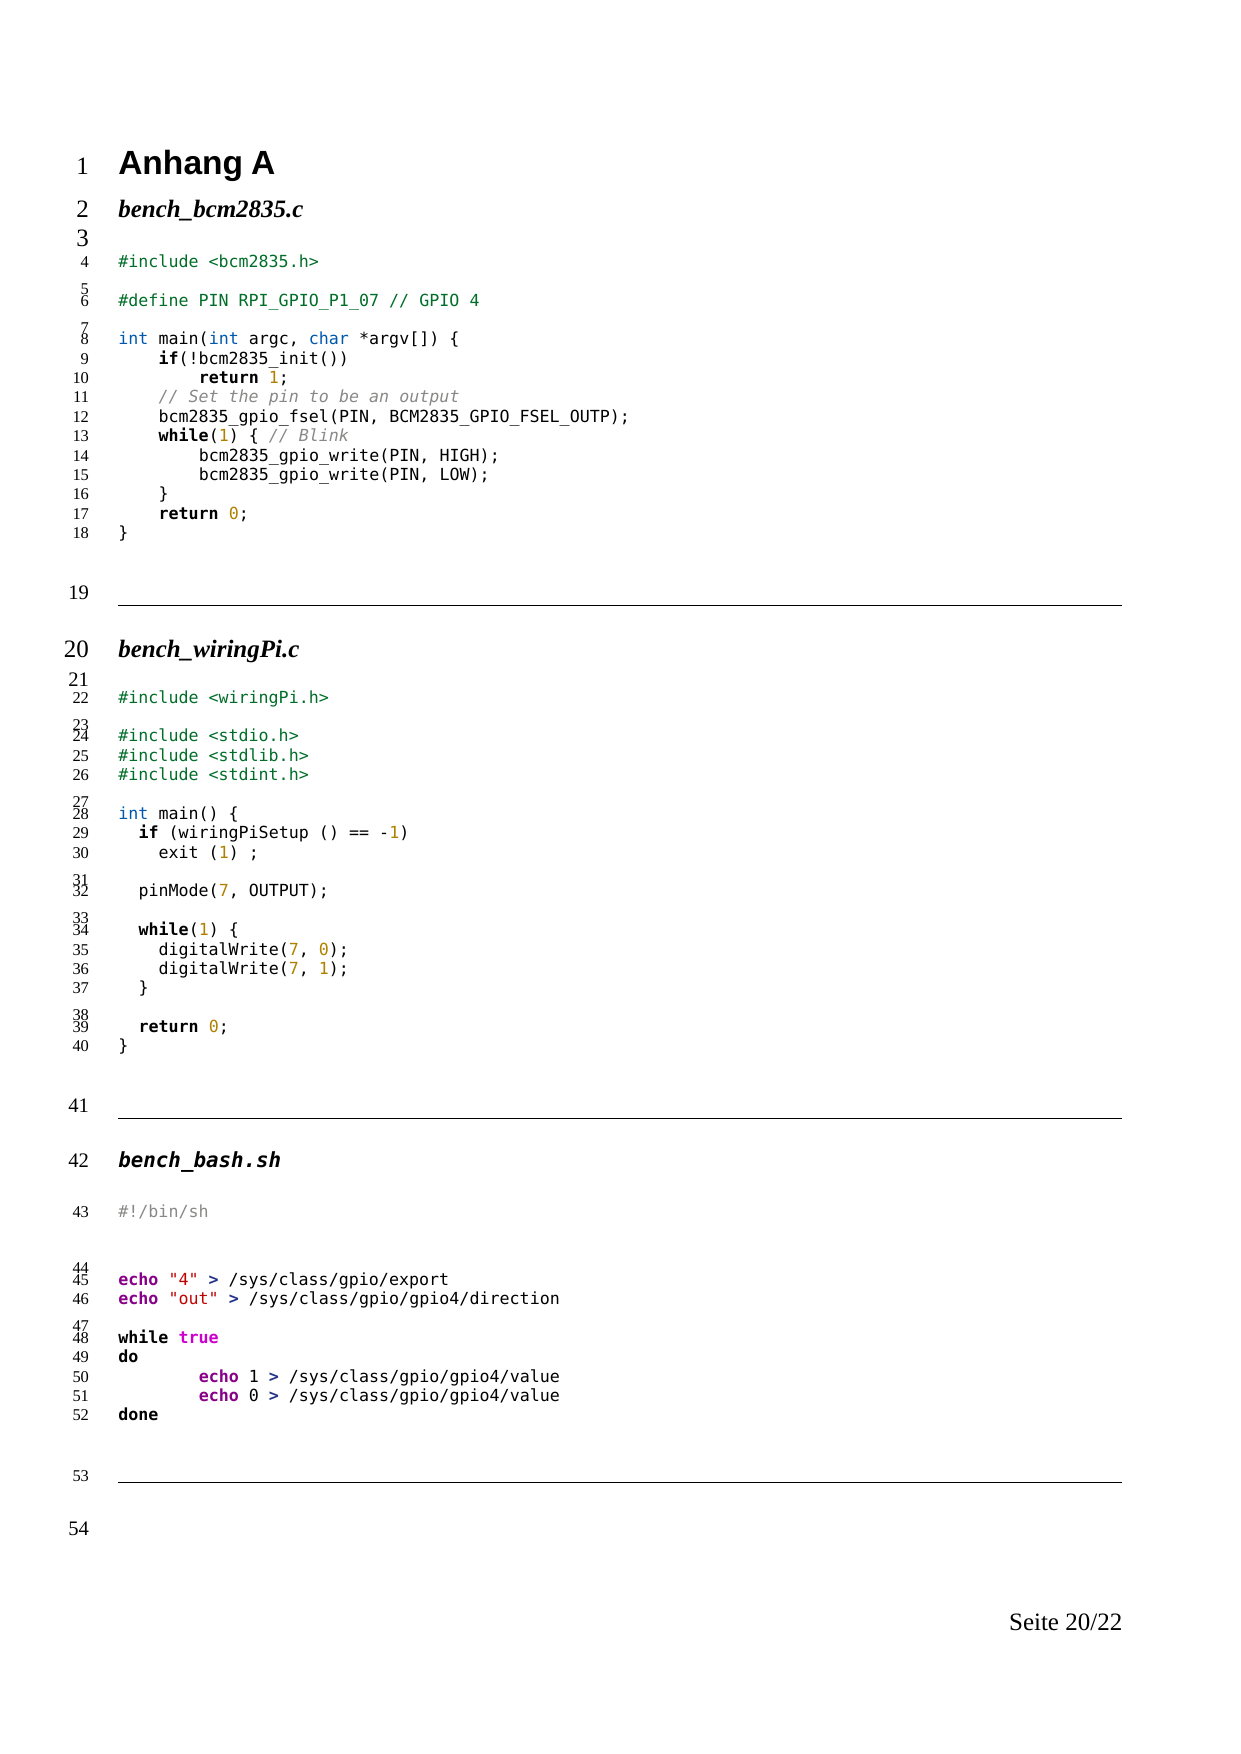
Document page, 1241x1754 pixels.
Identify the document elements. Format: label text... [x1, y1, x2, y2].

text bench_wiringPi.c [118, 634, 1122, 663]
text int main() { [118, 804, 1122, 823]
text } [118, 978, 1122, 997]
text #include <stdint.h> [118, 765, 1122, 784]
text digitalWrite(7, 0); [118, 939, 1122, 959]
text while true [118, 1328, 1122, 1347]
text return 0; [118, 504, 1122, 523]
text return 0; [118, 1017, 1122, 1036]
text #include <stdio.h> [118, 726, 1122, 746]
text #!/bin/sh [118, 1201, 1122, 1221]
text } [118, 523, 1122, 542]
text bench_bcm2835.c [118, 194, 1122, 223]
text } [118, 1036, 1122, 1056]
text do [118, 1347, 1122, 1367]
text if(!bcm2835_init()) [118, 349, 1122, 368]
text bcm2835_gpio_write(PIN, HIGH); [118, 446, 1122, 465]
text echo "4" > /sys/class/gpio/export [118, 1270, 1122, 1289]
text if (wiringPiSetup () == -1) [118, 823, 1122, 842]
text bcm2835_gpio_fsel(PIN, BCM2835_GPIO_FSEL_OUTP); [118, 407, 1122, 426]
text pinMode(7, OUTPUT); [118, 881, 1122, 901]
text echo 1 > /sys/class/gpio/gpio4/value [118, 1367, 1122, 1386]
text while(1) { // Blink [118, 426, 1122, 446]
text echo 0 > /sys/class/gpio/gpio4/value [118, 1386, 1122, 1405]
text #include <bcm2835.h> [118, 252, 1122, 271]
text // Set the pin to be an output [118, 387, 1122, 407]
text int main(int argc, char *argv[]) { [118, 329, 1122, 349]
text bcm2835_gpio_write(PIN, LOW); [118, 465, 1122, 484]
text while(1) { [118, 920, 1122, 939]
text #include <stdlib.h> [118, 746, 1122, 765]
subtitle Anhang A [118, 143, 1122, 182]
text echo "out" > /sys/class/gpio/gpio4/direction [118, 1289, 1122, 1308]
text } [118, 484, 1122, 504]
text digitalWrite(7, 1); [118, 959, 1122, 978]
text return 1; [118, 368, 1122, 387]
text #include <wiringPi.h> [118, 687, 1122, 707]
text #define PIN RPI_GPIO_P1_07 // GPIO 4 [118, 291, 1122, 310]
text exit (1) ; [118, 842, 1122, 862]
text done [118, 1405, 1122, 1425]
text bench_bash.sh [118, 1148, 1122, 1172]
